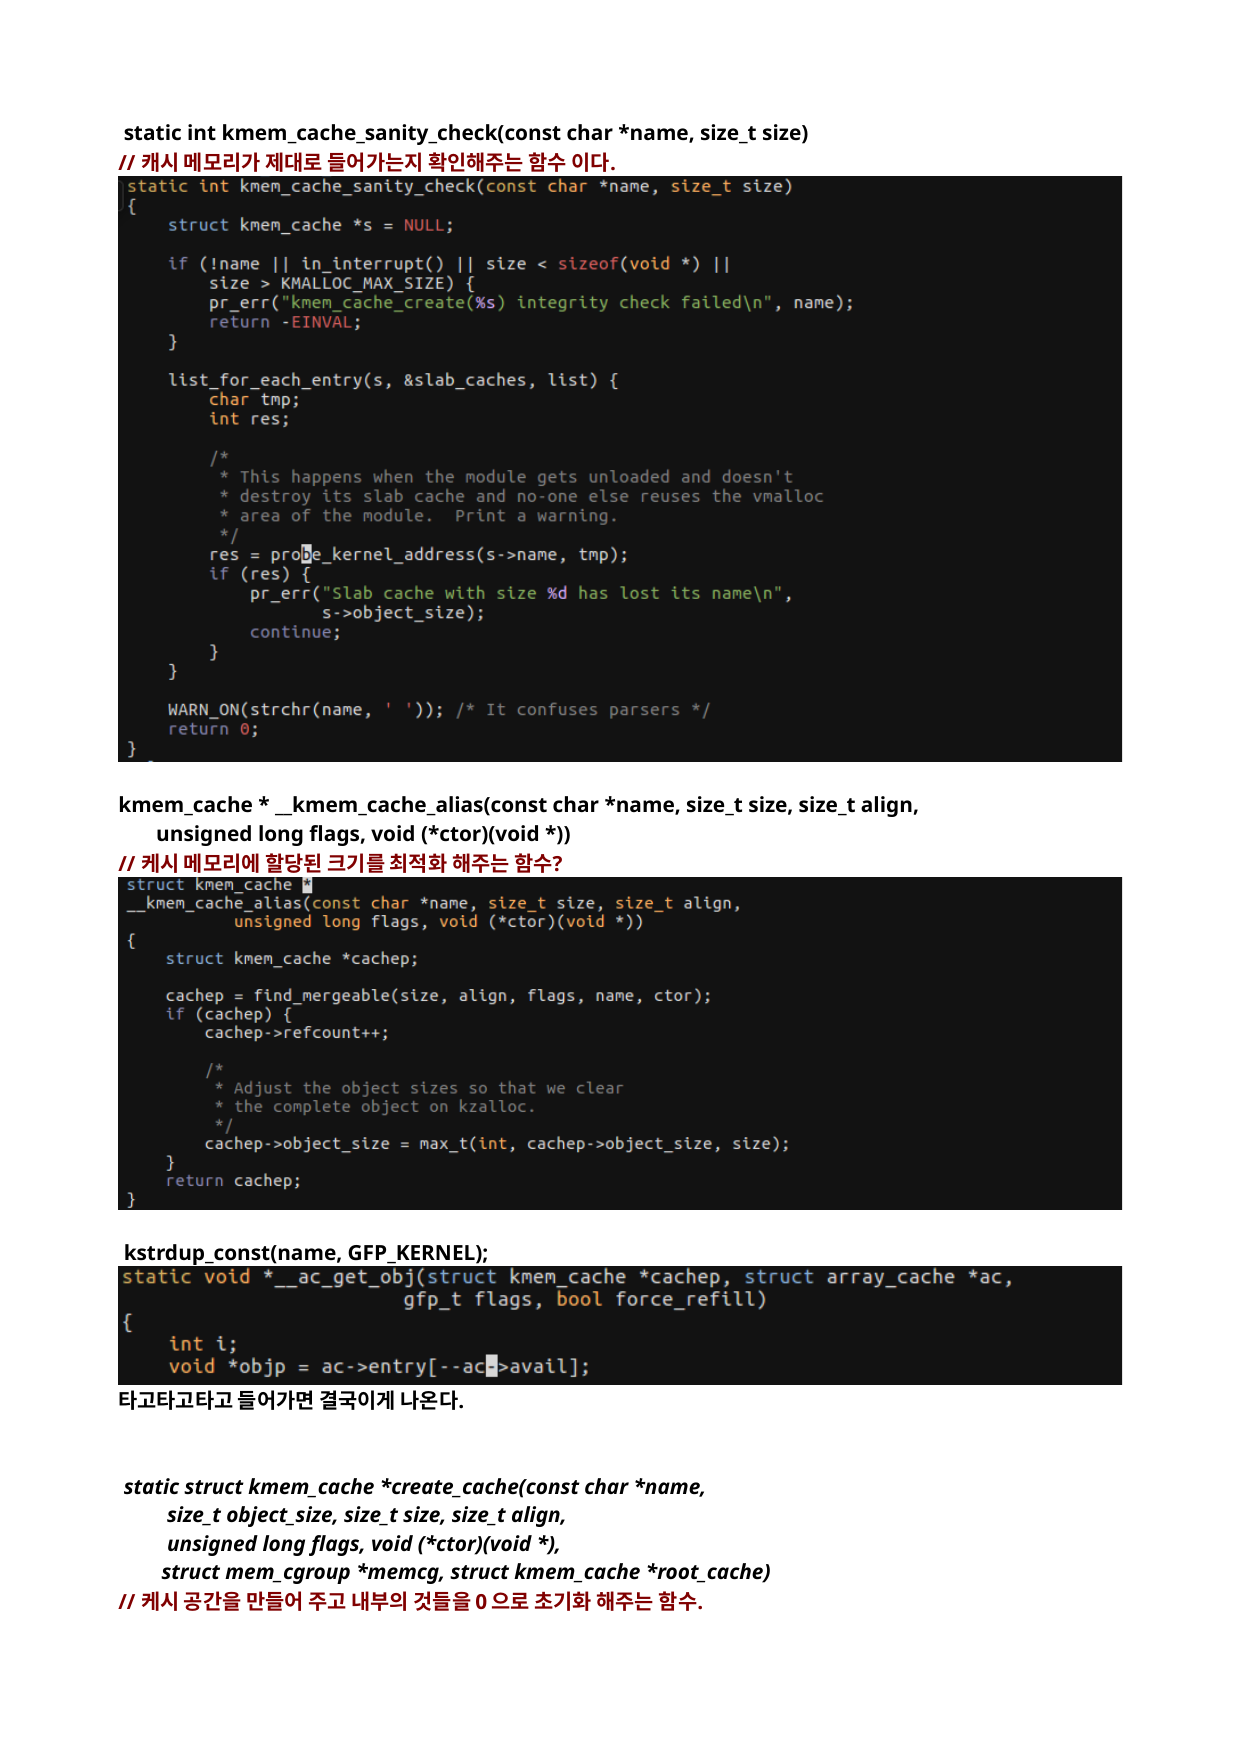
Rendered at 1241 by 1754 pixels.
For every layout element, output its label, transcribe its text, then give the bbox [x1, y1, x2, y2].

text struct mem_cgroup *memcg, struct kmem_cache *root_cache) [118, 1557, 1122, 1586]
text // 케시 공간을 만들어 주고 내부의 것들을0으로 초기화 해주는 함수. [118, 1586, 1122, 1616]
text static int kmem_cache_sanity_check(const char *name, size_t size) [118, 118, 1122, 147]
text // 케시 메모리에 할당된 크기를 최적화 해주는 함수? [118, 847, 1122, 877]
text static struct kmem_cache *create_cache(const char *name, [118, 1472, 1122, 1500]
text kmem_cache * __kmem_cache_alias(const char *name, size_t size, size_t align, [118, 790, 1122, 819]
text 타고타고타고 들어가면 결국이게 나온다. [118, 1385, 1122, 1415]
picture [118, 1266, 1123, 1385]
text kstrdup_const(name, GFP_KERNEL); [118, 1238, 1122, 1266]
picture [118, 176, 1123, 762]
text size_t object_size, size_t size, size_t align, [118, 1500, 1122, 1529]
text unsigned long flags, void (*ctor)(void *), [118, 1529, 1122, 1557]
picture [118, 877, 1123, 1210]
text // 캐시 메모리가 제대로 들어가는지 확인해주는 함수 이다. [118, 147, 1122, 176]
text unsigned long flags, void (*ctor)(void *)) [118, 819, 1122, 847]
